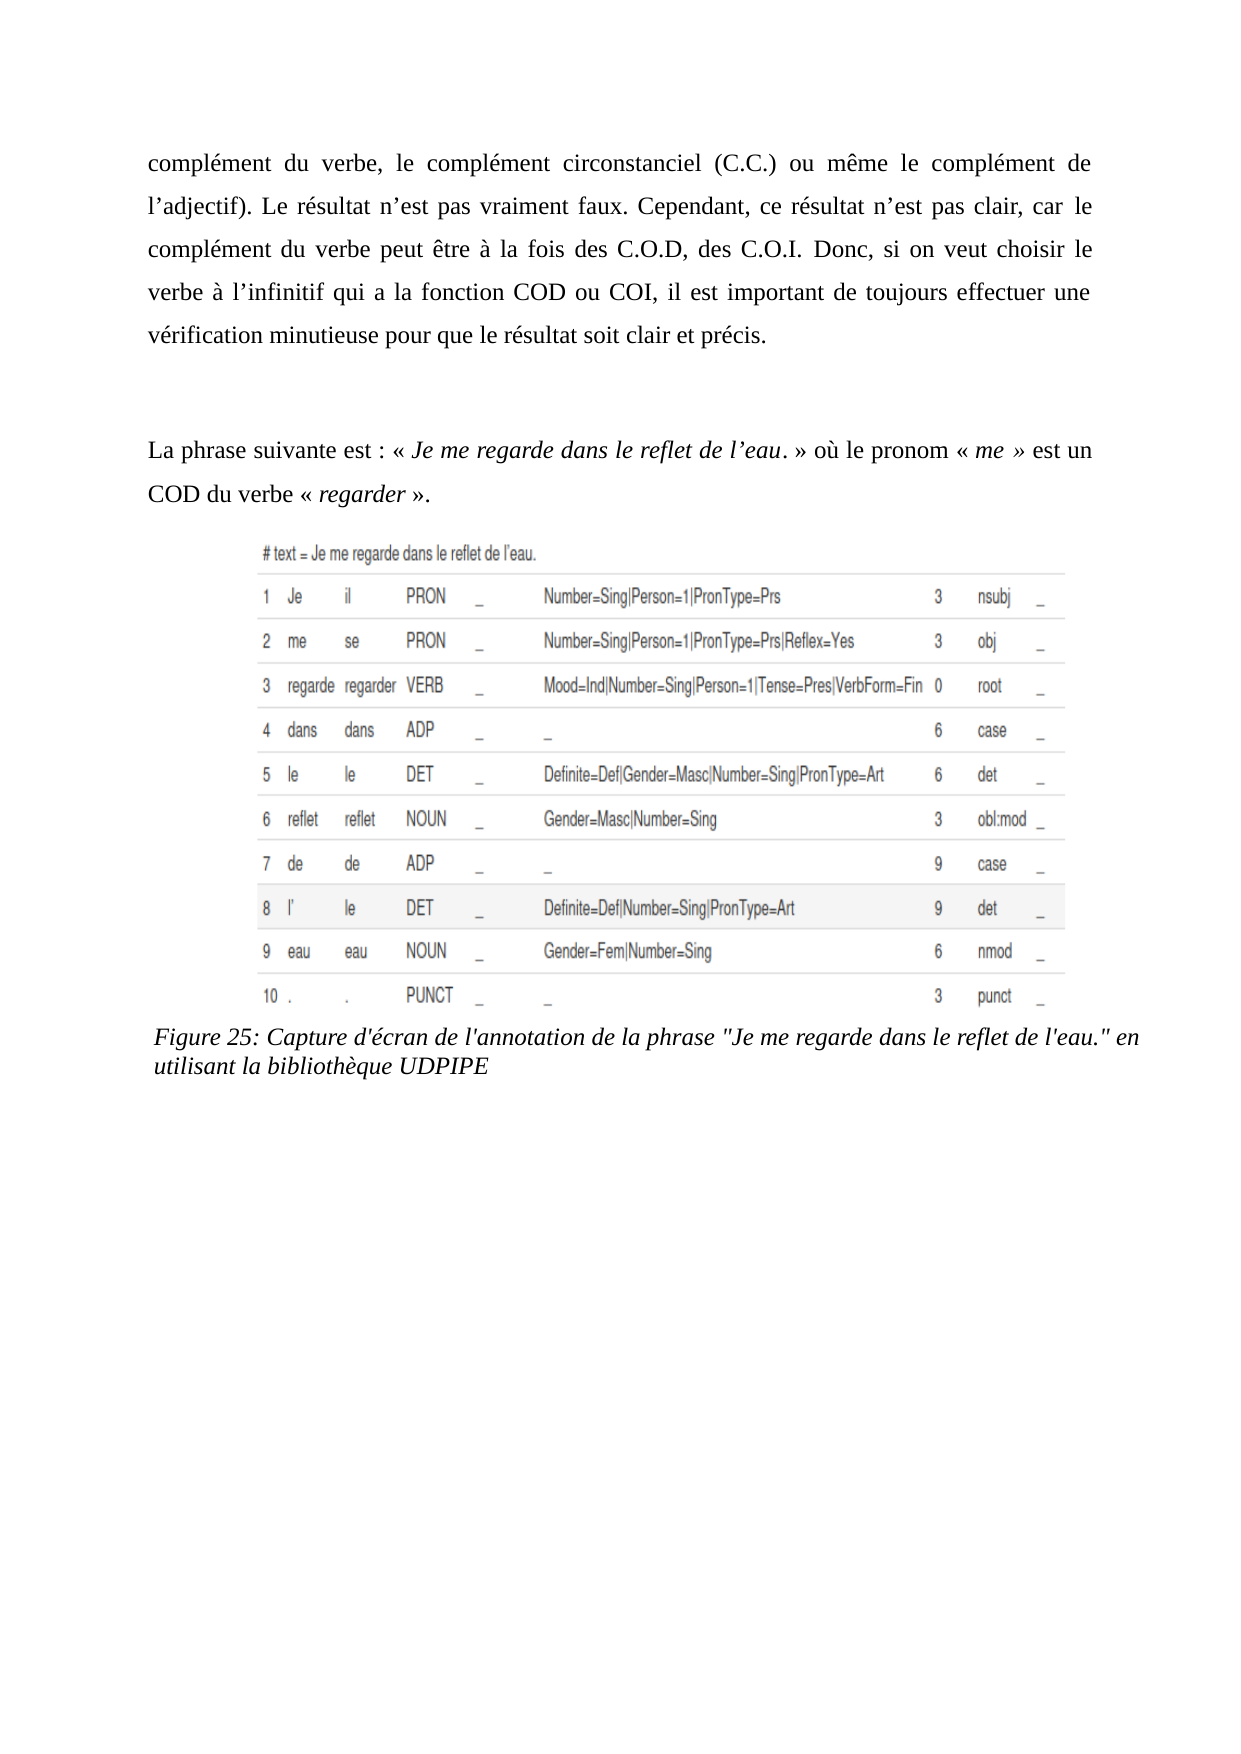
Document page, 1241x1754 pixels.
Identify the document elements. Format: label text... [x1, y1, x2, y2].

text La phrase suivante est : « Je me regarde dans le reflet de l’eau. » où le pronom « me » est un COD du verbe « regarder ». [148, 436, 1092, 507]
text Figure 20: Capture d'écran de l'annotation de la phrase "Je me regarde dans le reflet de l'eau." en utilisant la bibliothèque UDPIPE [153, 541, 1165, 1079]
text complément du verbe, le complément circonstanciel (C.C.) ou même le complément de l’adjectif). Le résultat n’est pas vraiment faux. Cependant, ce résultat n’est pas clair, car le complément du verbe peut être à la fois des C.O.D, des C.O.I. Donc, si on veut choisir le verbe à l’infinitif qui a la fonction COD ou COI, il est important de toujours effectuer une vérification minutieuse pour que le résultat soit clair et précis. [148, 148, 1092, 349]
picture [252, 540, 1066, 1022]
